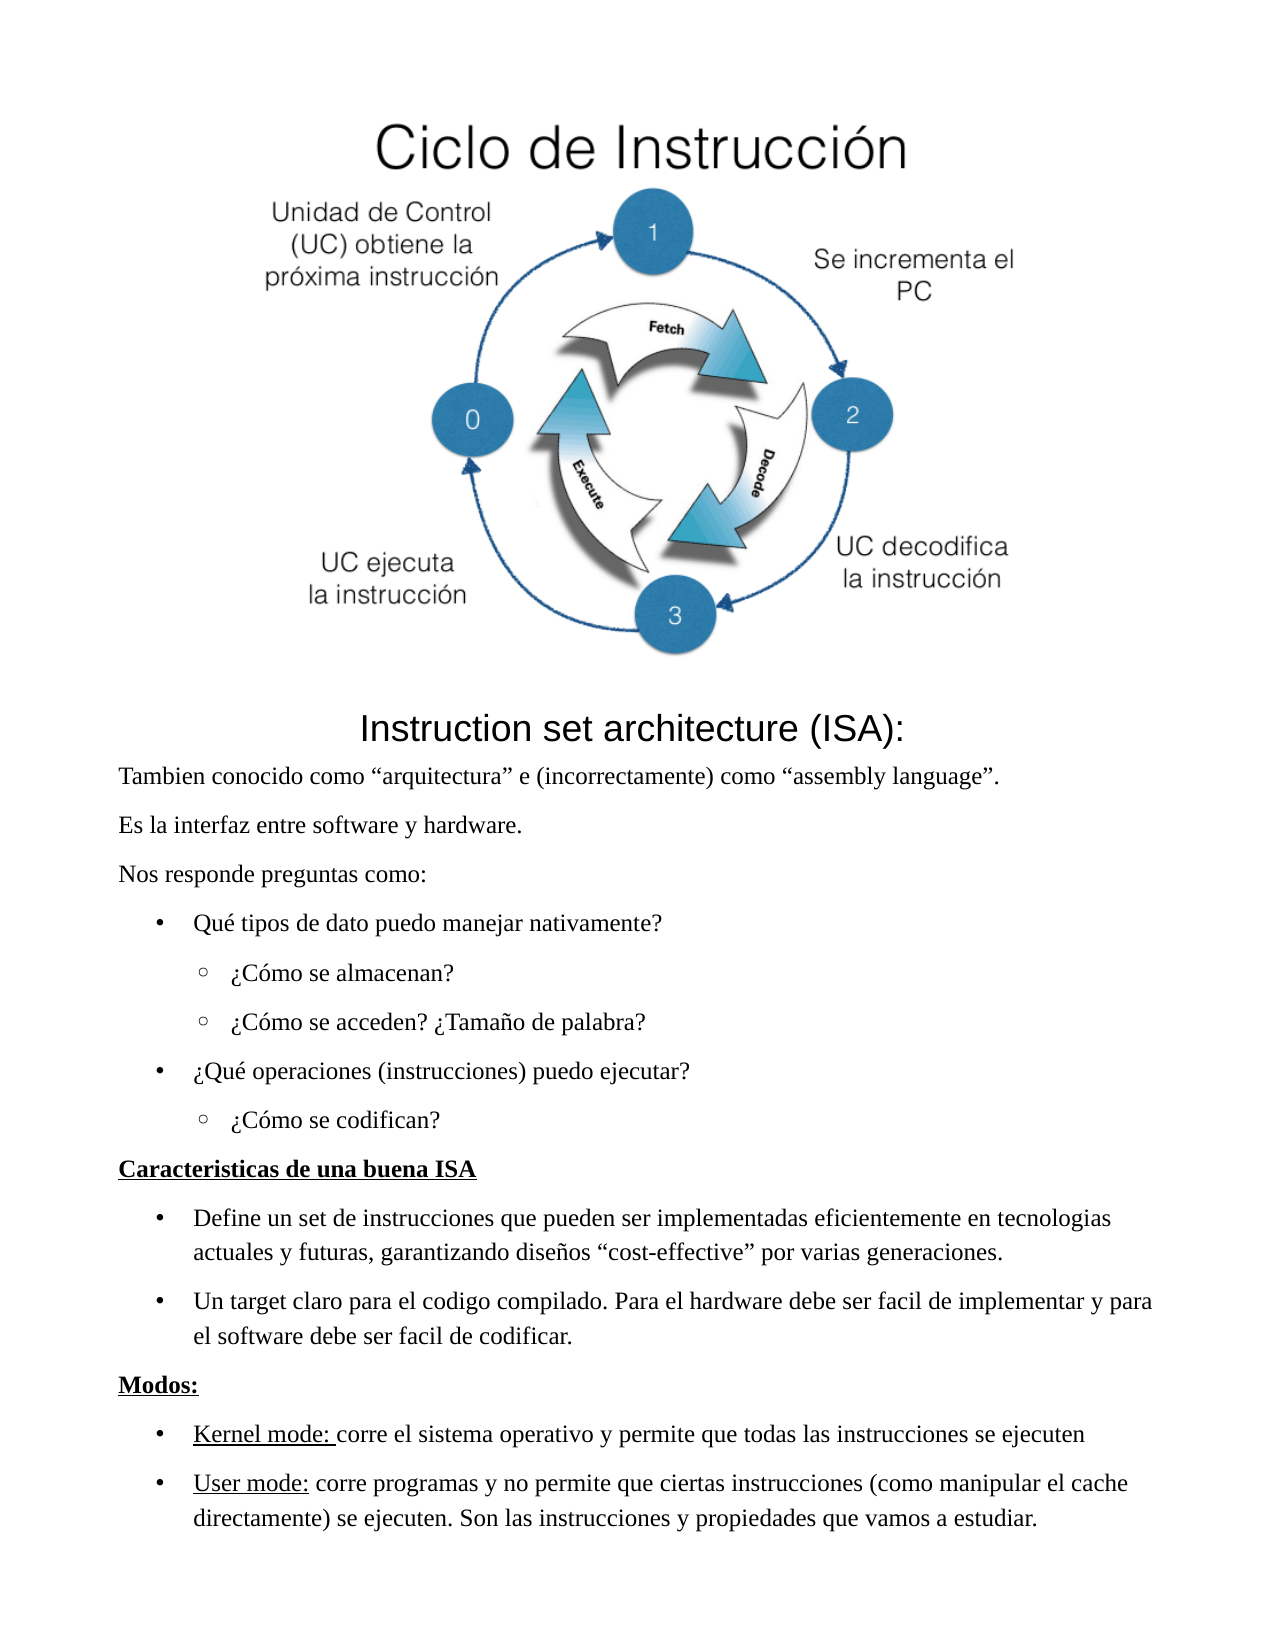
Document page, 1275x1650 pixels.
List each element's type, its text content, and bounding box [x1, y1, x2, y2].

list Kernel mode: corre el sistema operativo y permite que todas las instrucciones se ejecuten [156, 1419, 1157, 1448]
text Caracteristicas de una buena ISA [118, 1154, 1157, 1183]
text Modos: [118, 1370, 1157, 1399]
list ¿Qué operaciones (instrucciones) puedo ejecutar? [156, 1056, 1157, 1084]
list Define un set de instrucciones que pueden ser implementadas eficientemente en tecnologias actuales y futuras, garantizando diseños “cost-effective” por varias generaciones. [156, 1203, 1157, 1266]
list Un target claro para el codigo compilado. Para el hardware debe ser facil de implementar y para el software debe ser facil de codificar. [156, 1286, 1157, 1350]
text Nos responde preguntas como: [118, 859, 1157, 888]
text Tambien conocido como “arquitectura” e (incorrectamente) como “assembly language”. [118, 761, 1157, 790]
list ¿Cómo se codifican? [193, 1105, 1157, 1133]
picture [948, 118, 1014, 680]
subtitle Instruction set architecture (ISA): [118, 706, 1157, 749]
list ¿Cómo se acceden? ¿Tamaño de palabra? [193, 1007, 1157, 1035]
text Es la interfaz entre software y hardware. [118, 810, 1157, 839]
list User mode: corre programas y no permite que ciertas instrucciones (como manipular el cache directamente) se ejecuten. Son las instrucciones y propiedades que vamos a estudiar. [156, 1468, 1157, 1531]
list ¿Cómo se almacenan? [193, 958, 1157, 986]
list Qué tipos de dato puedo manejar nativamente? [156, 908, 1157, 937]
